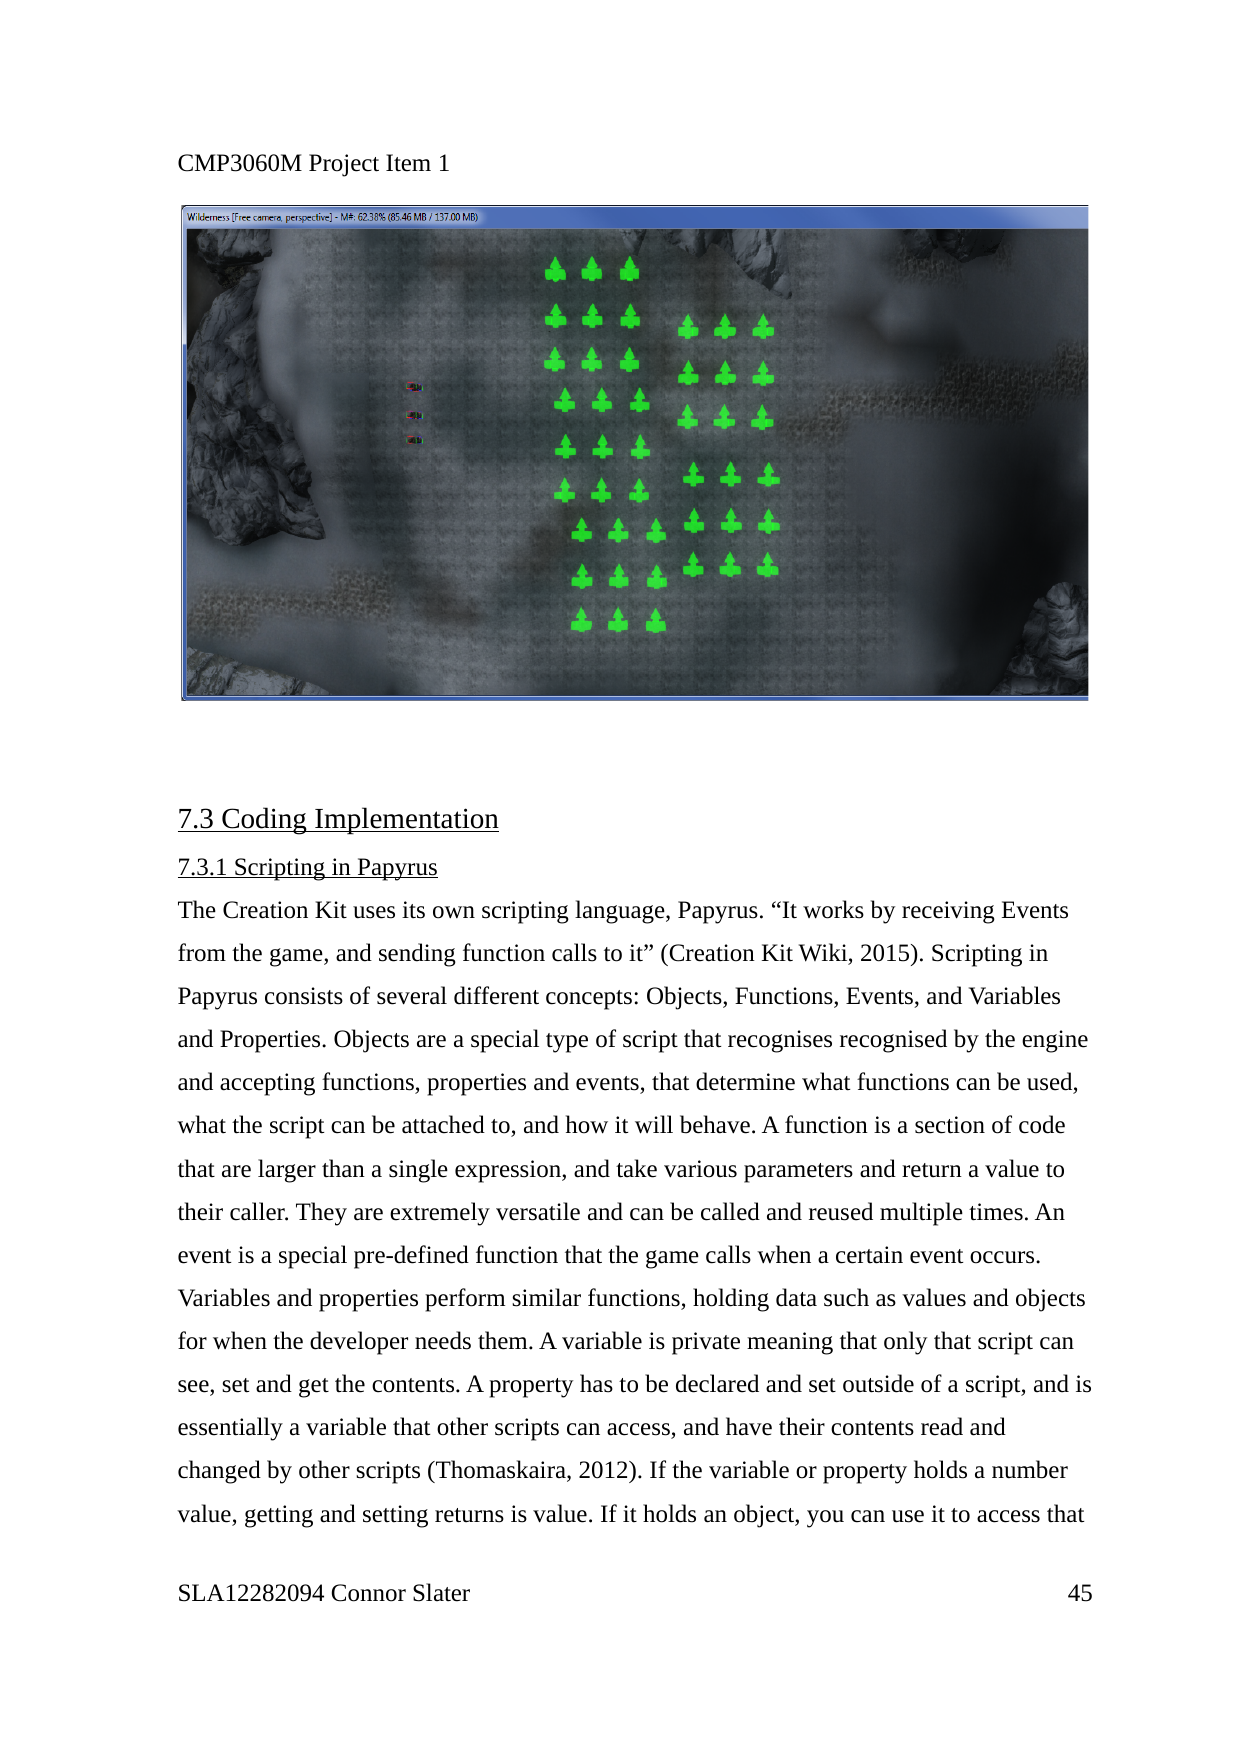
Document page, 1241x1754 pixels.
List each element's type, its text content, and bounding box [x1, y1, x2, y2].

text The Creation Kit uses its own scripting language, Papyrus. “It works by receiving Events from the game, and sending function calls to it” (Creation Kit Wiki, 2015). Scripting in Papyrus consists of several different concepts: Objects, Functions, Events, and Variables and Properties. Objects are a special type of script that recognises recognised by the engine and accepting functions, properties and events, that determine what functions can be used, what the script can be attached to, and how it will behave. A function is a section of code that are larger than a single expression, and take various parameters and return a value to their caller. They are extremely versatile and can be called and reused multiple times. An event is a special pre-defined function that the game calls when a certain event occurs. Variables and properties perform similar functions, holding data such as values and objects for when the developer needs them. A variable is private meaning that only that script can see, set and get the contents. A property has to be declared and set outside of a script, and is essentially a variable that other scripts can access, and have their contents read and changed by other scripts (Thomaskaira, 2012). If the variable or property holds a number value, getting and setting returns is value. If it holds an object, you can use it to access that [177, 895, 1093, 1527]
text 7.3.1 Scripting in Papyrus [177, 852, 1093, 881]
text 7.3 Coding Implementation [177, 802, 1093, 835]
picture [181, 205, 1089, 701]
